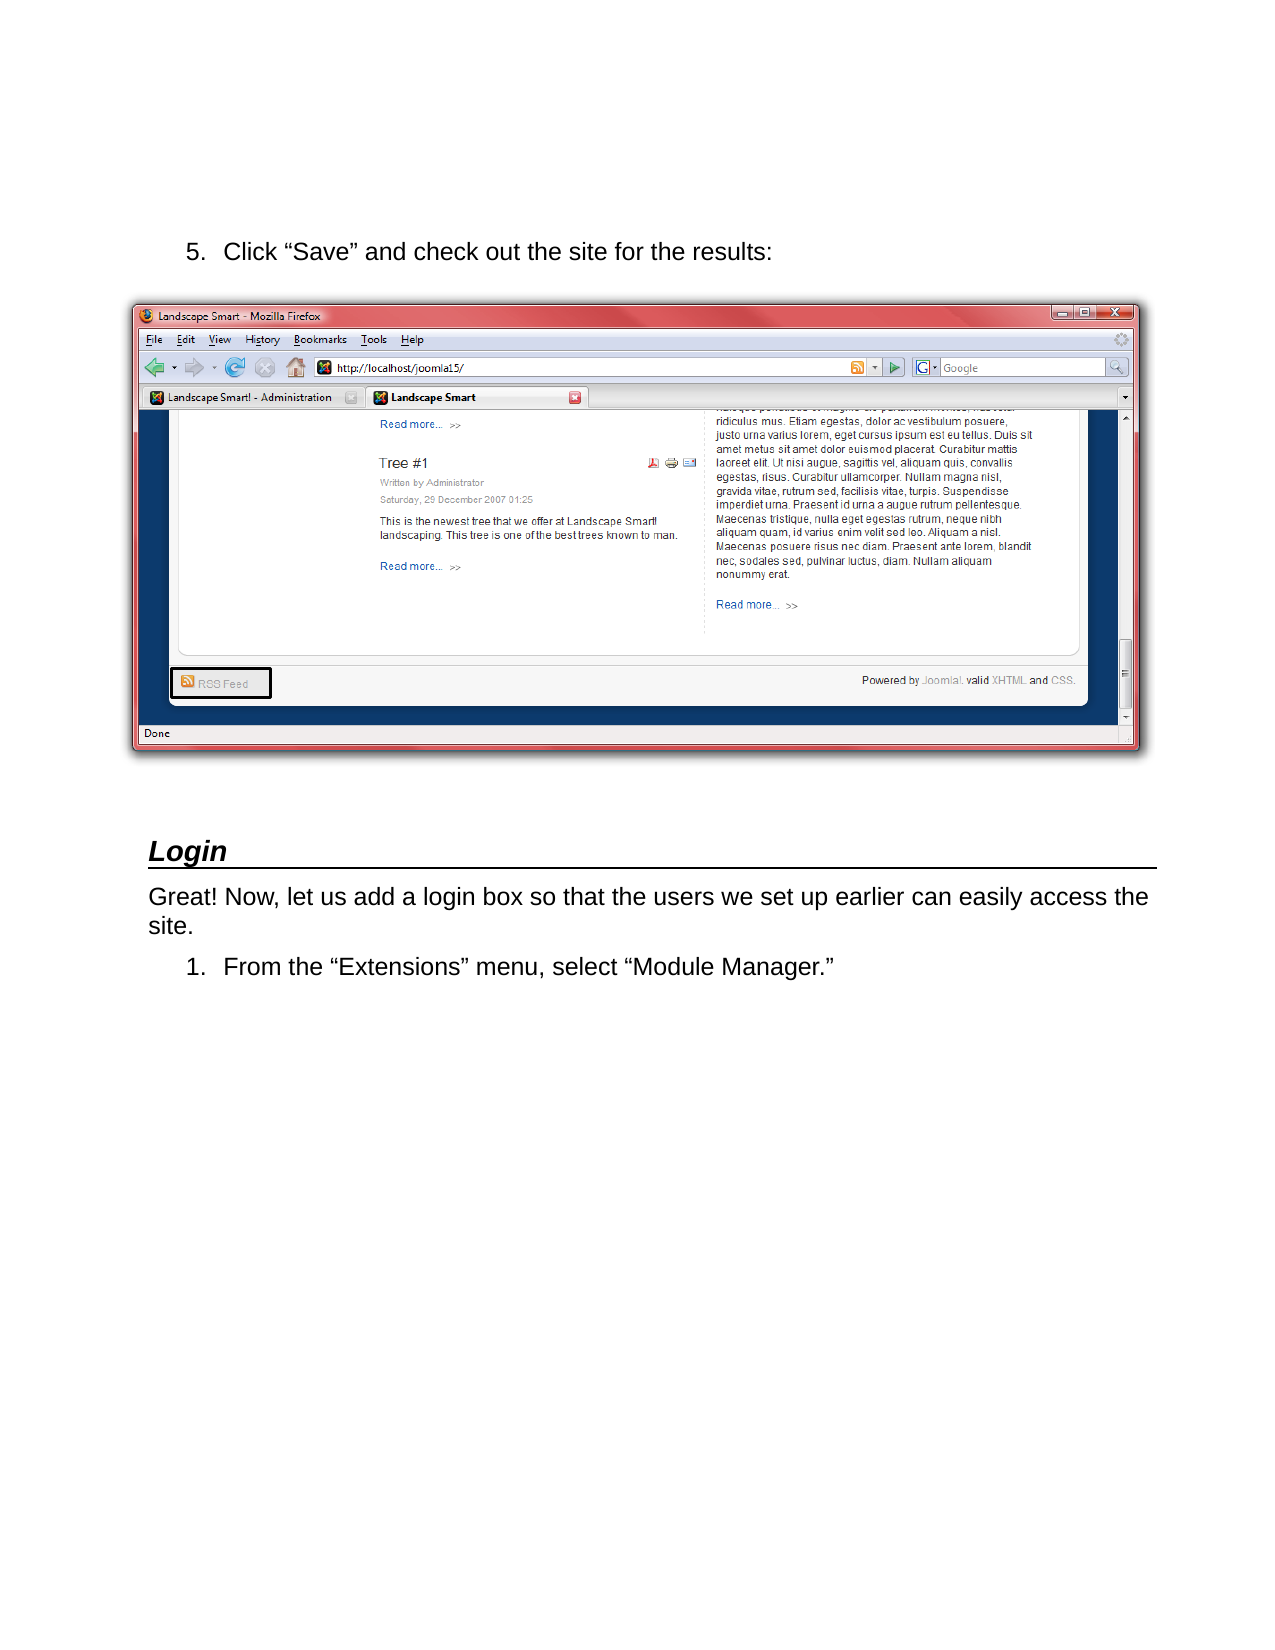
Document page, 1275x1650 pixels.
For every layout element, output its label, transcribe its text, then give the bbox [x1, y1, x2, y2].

picture [119, 291, 1156, 767]
list From the “Extensions” menu, select “Module Manager.” [186, 952, 1157, 981]
text Great! Now, let us add a login box so that the users we set up earlier can easily access the site. [148, 882, 1157, 939]
subtitle Login [148, 834, 1157, 867]
list Click “Save” and check out the site for the results: [186, 237, 1157, 265]
